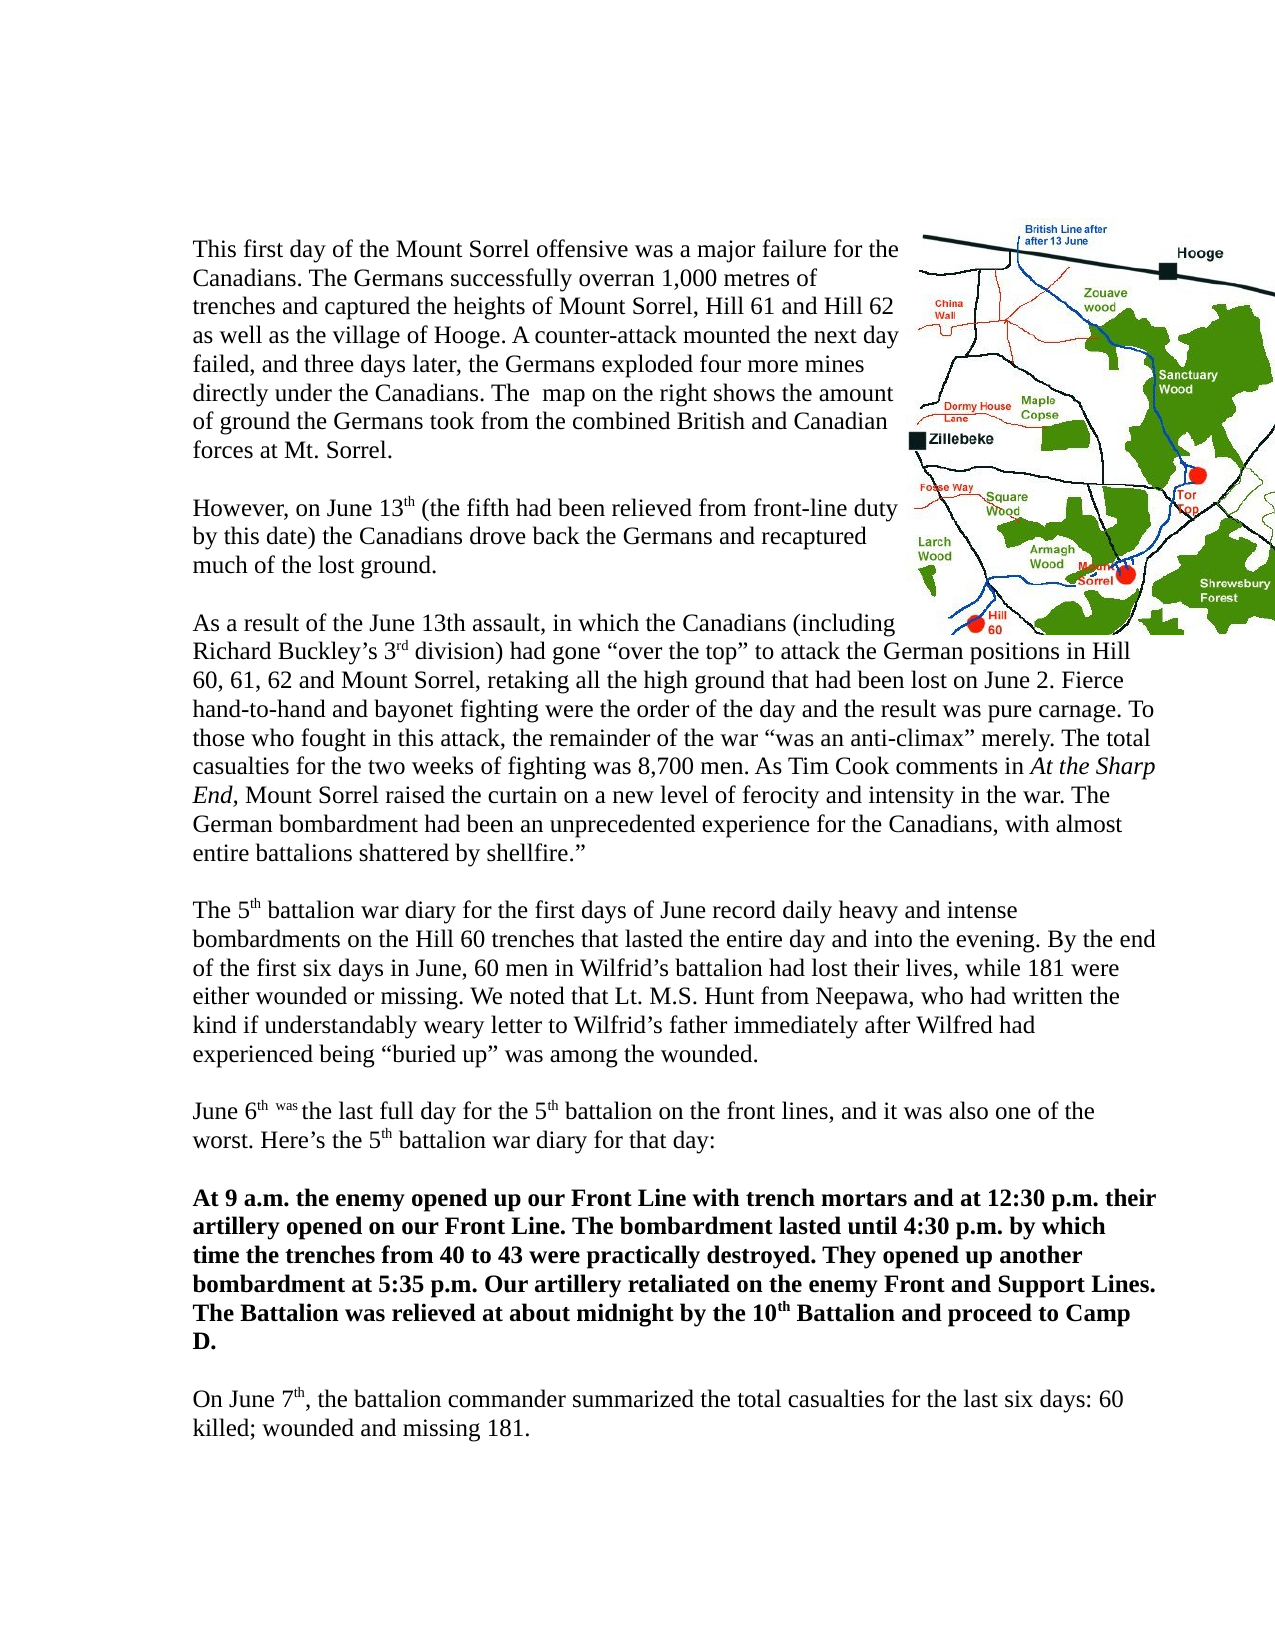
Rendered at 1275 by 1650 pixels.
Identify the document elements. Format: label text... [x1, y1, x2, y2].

text However, on June 13th (the fifth had been relieved from front-line duty by this date) the Canadians drove back the Germans and recaptured much of the lost ground. [192, 493, 906, 579]
text As a result of the June 13th assault, in which the Canadians (including Richard Buckley’s 3rd division) had gone “over the top” to attack the German positions in Hill 60, 61, 62 and Mount Sorrel, retaking all the high ground that had been lost on June 2. Fierce hand-to-hand and bayonet fighting were the order of the day and the result was pure carnage. To those who fought in this attack, the remainder of the war “was an anti-climax” merely. The total casualties for the two weeks of fighting was 8,700 men. As Tim Cook comments in At the Sharp End, Mount Sorrel raised the curtain on a new level of ferocity and intensity in the war. The German bombardment had been an unprecedented experience for the Canadians, with almost entire battalions shattered by shellfire.” [192, 608, 1158, 866]
picture [906, 218, 1275, 635]
text The 5th battalion war diary for the first days of June record daily heavy and intense bombardments on the Hill 60 trenches that lasted the entire day and into the evening. By the end of the first six days in June, 60 men in Wilfrid’s battalion had lost their lives, while 181 were either wounded or missing. We noted that Lt. M.S. Hunt from Neepawa, who had written the kind if understandably weary letter to Wilfrid’s father immediately after Wilfred had experienced being “buried up” was among the wounded. [192, 895, 1158, 1068]
text At 9 a.m. the enemy opened up our Front Line with trench mortars and at 12:30 p.m. their artillery opened on our Front Line. The bombardment lasted until 4:30 p.m. by which time the trenches from 40 to 43 were practically destroyed. They opened up another bombardment at 5:35 p.m. Our artillery retaliated on the enemy Front and Support Lines. The Battalion was relieved at about midnight by the 10th Battalion and proceed to Camp D. [192, 1183, 1158, 1355]
text June 6th was the last full day for the 5th battalion on the front lines, and it was also one of the worst. Here’s the 5th battalion war diary for that day: [192, 1096, 1158, 1154]
text This first day of the Mount Sorrel offensive was a major failure for the Canadians. The Germans successfully overran 1,000 metres of trenches and captured the heights of Mount Sorrel, Hill 61 and Hill 62 as well as the village of Hooge. A counter-attack mounted the next day failed, and three days later, the Germans exploded four more mines directly under the Canadians. The map on the right shows the amount of ground the Germans took from the combined British and Canadian forces at Mt. Sorrel. [192, 234, 906, 464]
text On June 7th, the battalion commander summarized the total casualties for the last six days: 60 killed; wounded and missing 181. [192, 1384, 1158, 1441]
